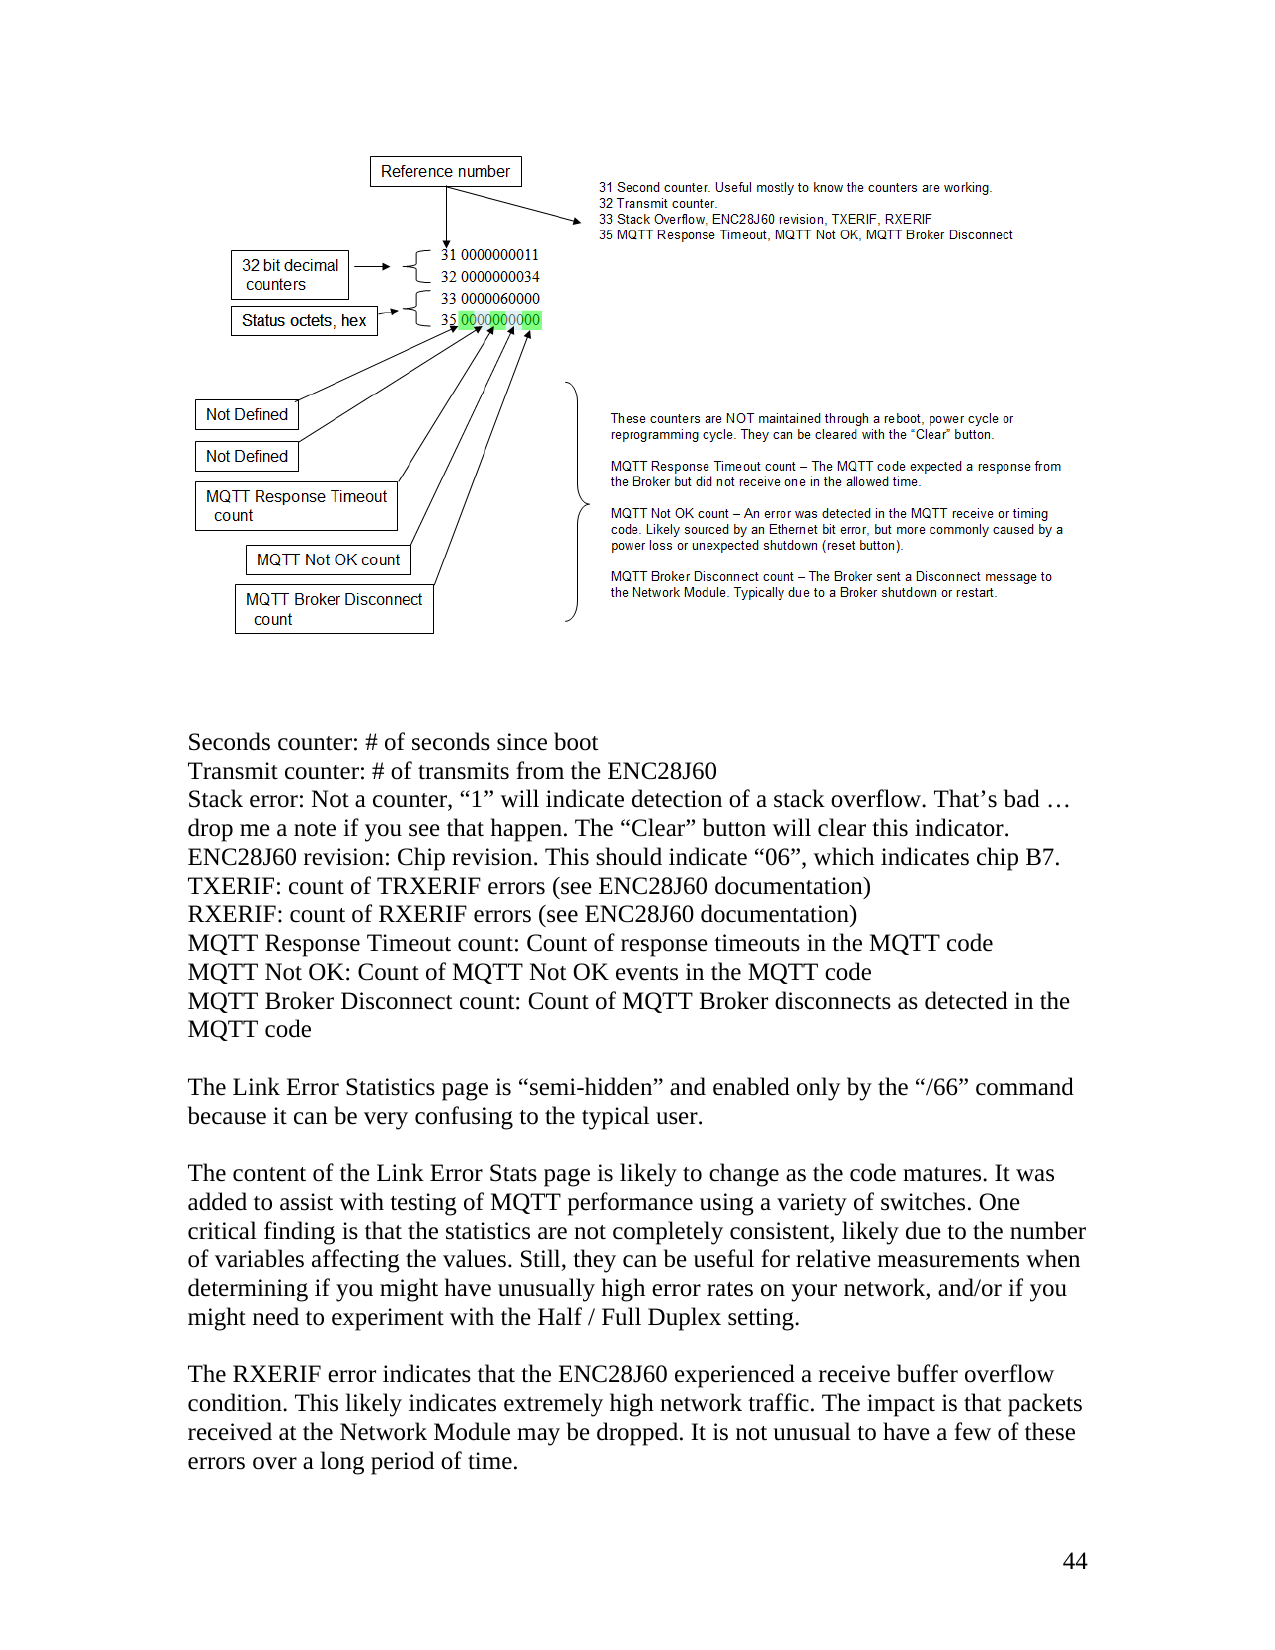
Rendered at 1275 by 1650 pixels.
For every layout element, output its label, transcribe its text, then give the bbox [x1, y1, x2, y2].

text RXERIF: count of RXERIF errors (see ENC28J60 documentation) [187, 899, 1087, 928]
text Seconds counter: # of seconds since boot [187, 727, 1087, 756]
picture [187, 149, 1079, 641]
text MQTT Response Timeout count: Count of response timeouts in the MQTT code [187, 928, 1087, 957]
text MQTT Not OK: Count of MQTT Not OK events in the MQTT code [187, 957, 1087, 986]
text Transmit counter: # of transmits from the ENC28J60 [187, 756, 1087, 784]
text Stack error: Not a counter, “1” will indicate detection of a stack overflow. That’s bad … drop me a note if you see that happen. The “Clear” button will clear this indicator. [187, 784, 1087, 842]
text The Link Error Statistics page is “semi-hidden” and enabled only by the “/66” command because it can be very confusing to the typical user. [187, 1072, 1087, 1129]
text The RXERIF error indicates that the ENC28J60 experienced a receive buffer overflow condition. This likely indicates extremely high network traffic. The impact is that packets received at the Network Module may be dropped. It is not unusual to have a few of these errors over a long period of time. [187, 1359, 1087, 1474]
text The content of the Link Error Stats page is likely to change as the code matures. It was added to assist with testing of MQTT performance using a variety of switches. One critical finding is that the statistics are not completely consistent, likely due to the number of variables affecting the values. Still, they can be useful for relative measurements when determining if you might have unusually high error rates on your network, and/or if you might need to experiment with the Half / Full Duplex setting. [187, 1158, 1087, 1331]
text ENC28J60 revision: Chip revision. This should indicate “06”, which indicates chip B7. [187, 842, 1087, 871]
text TXERIF: count of TRXERIF errors (see ENC28J60 documentation) [187, 871, 1087, 899]
text MQTT Broker Disconnect count: Count of MQTT Broker disconnects as detected in the MQTT code [187, 986, 1087, 1043]
